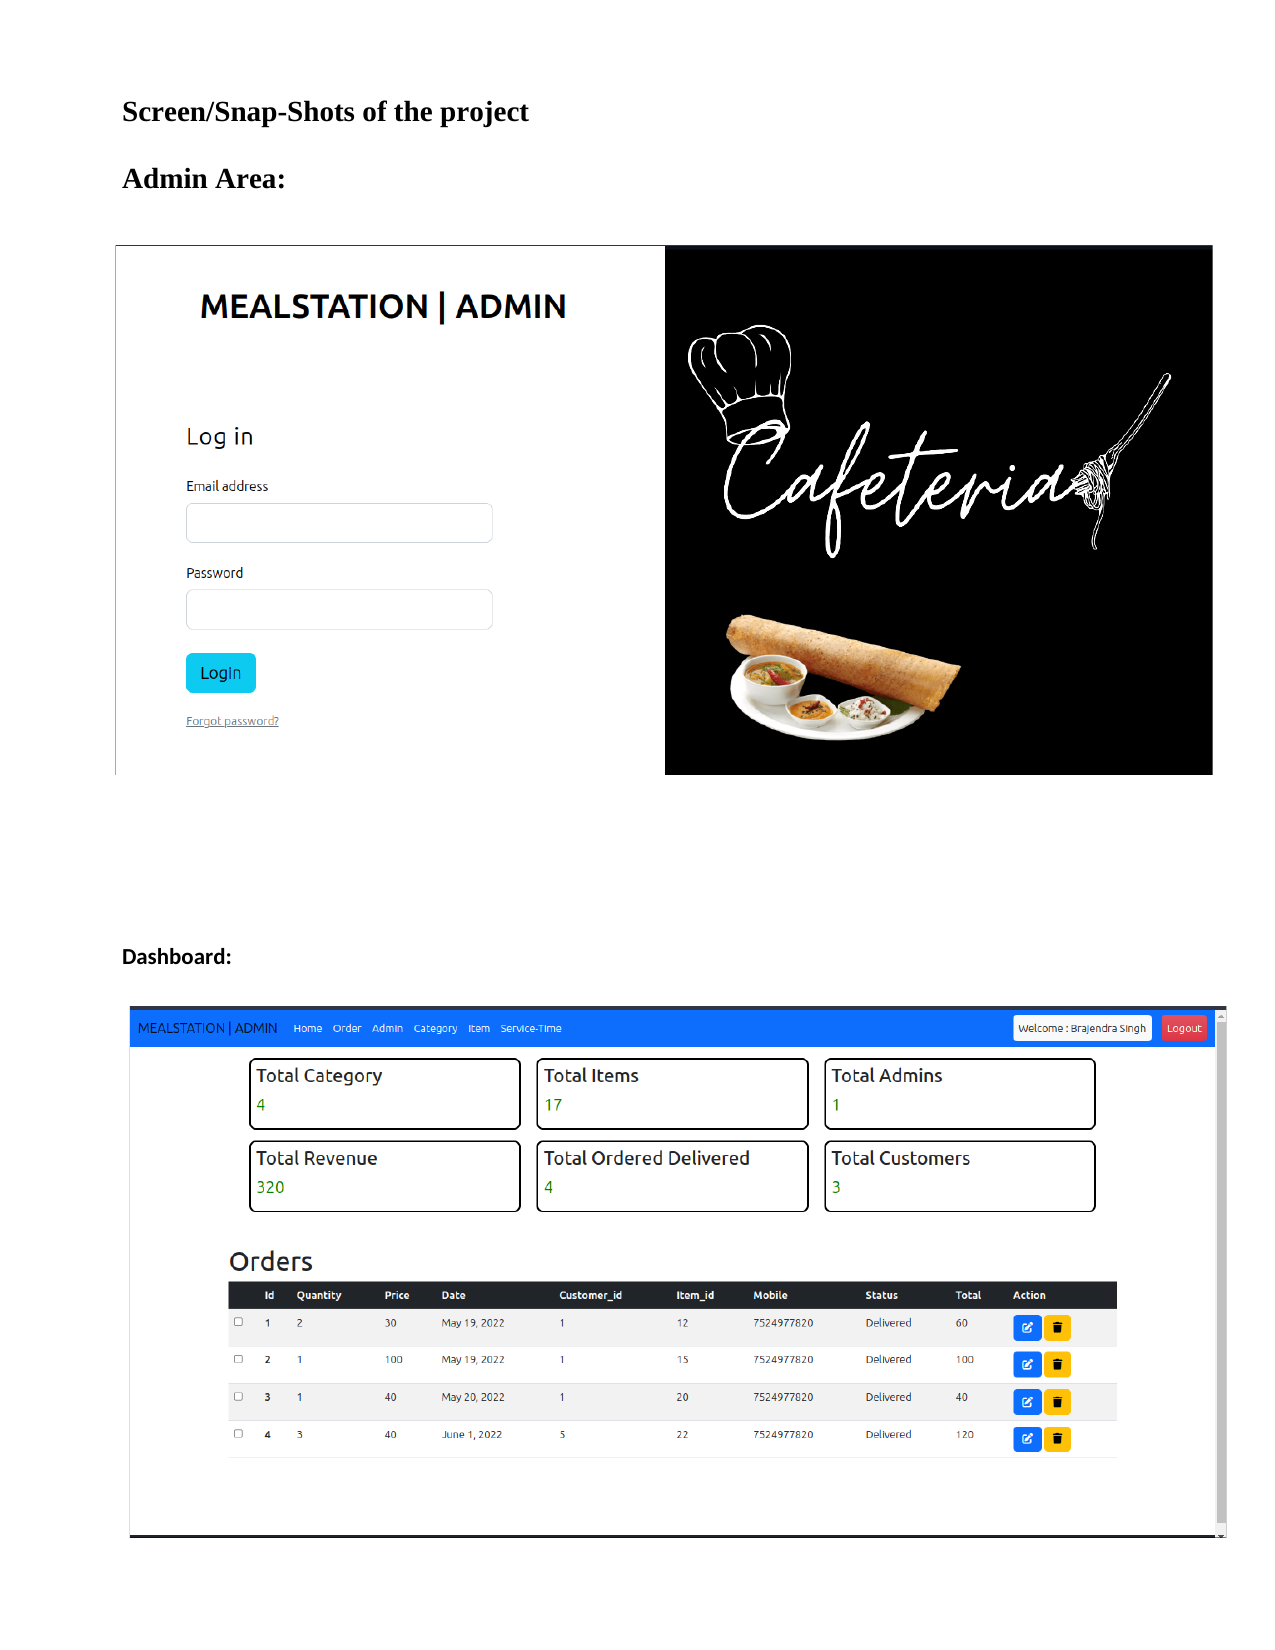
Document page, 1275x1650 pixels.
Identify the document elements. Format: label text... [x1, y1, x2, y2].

text Admin Area: [122, 161, 1219, 194]
text Screen/Snap-Shots of the project [122, 94, 1144, 127]
picture [129, 1006, 1227, 1538]
text Dashboard: [122, 942, 1219, 970]
picture [115, 245, 1213, 775]
